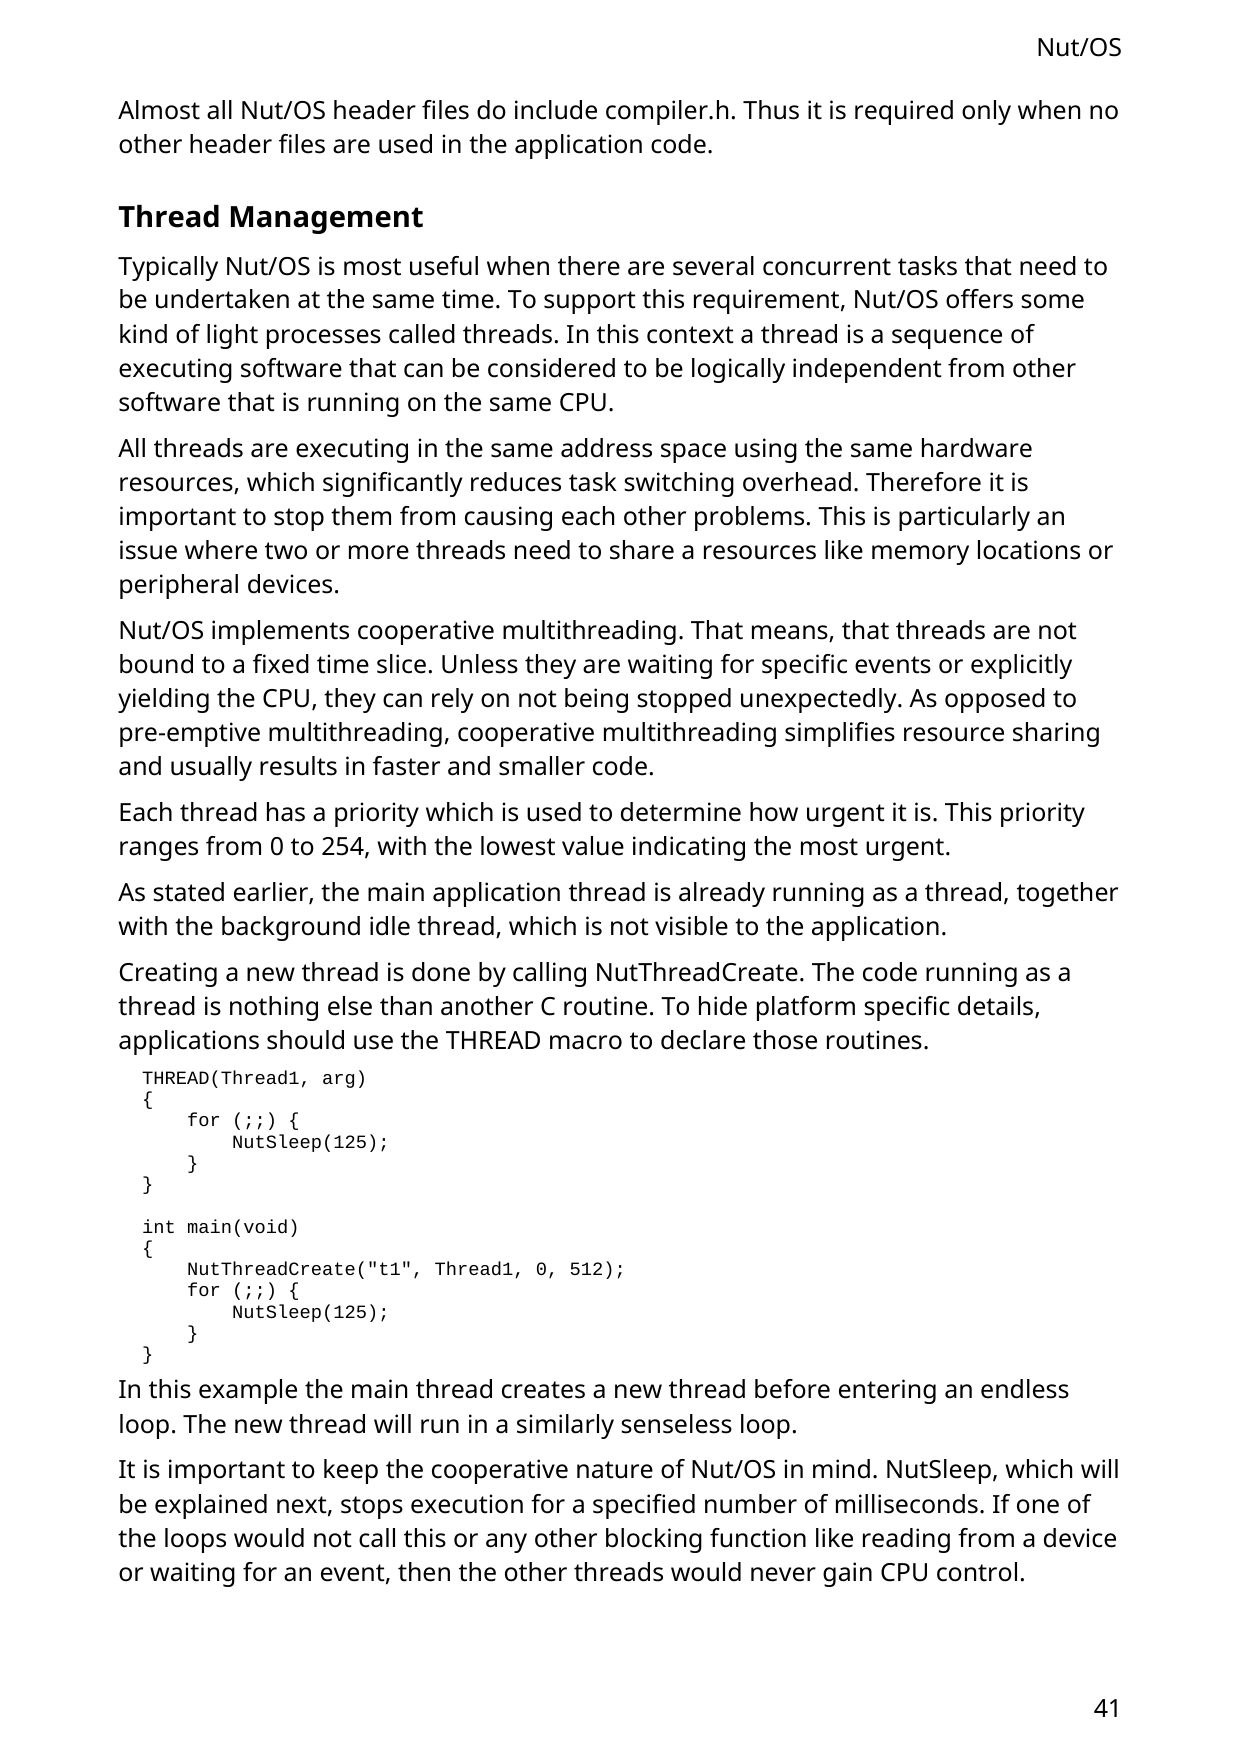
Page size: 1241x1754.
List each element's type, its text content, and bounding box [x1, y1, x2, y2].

text Nut/OS implements cooperative multithreading. That means, that threads are not bound to a fixed time slice. Unless they are waiting for specific events or explicitly yielding the CPU, they can rely on not being stopped unexpectedly. As opposed to pre-emptive multithreading, cooperative multithreading simplifies resource sharing and usually results in faster and smaller code. [118, 612, 1122, 783]
text Each thread has a priority which is used to determine how urgent it is. This priority ranges from 0 to 254, with the lowest value indicating the most urgent. [118, 795, 1122, 863]
text THREAD(Thread1, arg) { for (;;) { NutSleep(125); } } int main(void) { NutThreadCreate("t1", Thread1, 0, 512); for (;;) { NutSleep(125); } } [142, 1069, 1122, 1366]
text As stated earlier, the main application thread is already running as a thread, together with the background idle thread, which is not visible to the application. [118, 875, 1122, 943]
subtitle Thread Management [118, 197, 1122, 236]
text Creating a new thread is done by calling NutThreadCreate. The code running as a thread is nothing else than another C routine. To hide platform specific details, applications should use the THREAD macro to declare those routines. [118, 955, 1122, 1057]
text Almost all Nut/OS header files do include compiler.h. Thus it is required only when no other header files are used in the application code. [118, 93, 1122, 161]
text It is important to keep the cooperative nature of Nut/OS in mind. NutSleep, which will be explained next, stops execution for a specified number of milliseconds. If one of the loops would not call this or any other blocking function like reading from a device or waiting for an event, then the other threads would never gain CPU control. [118, 1452, 1122, 1588]
text In this example the main thread creates a new thread before entering an endless loop. The new thread will run in a similarly senseless loop. [118, 1372, 1122, 1440]
text All threads are executing in the same address space using the same hardware resources, which significantly reduces task switching overhead. Therefore it is important to stop them from causing each other problems. This is particularly an issue where two or more threads need to share a resources like memory locations or peripheral devices. [118, 430, 1122, 601]
text Typically Nut/OS is most useful when there are several concurrent tasks that need to be undertaken at the same time. To support this requirement, Nut/OS offers some kind of light processes called threads. In this context a thread is a sequence of executing software that can be considered to be logically independent from other software that is running on the same CPU. [118, 248, 1122, 418]
